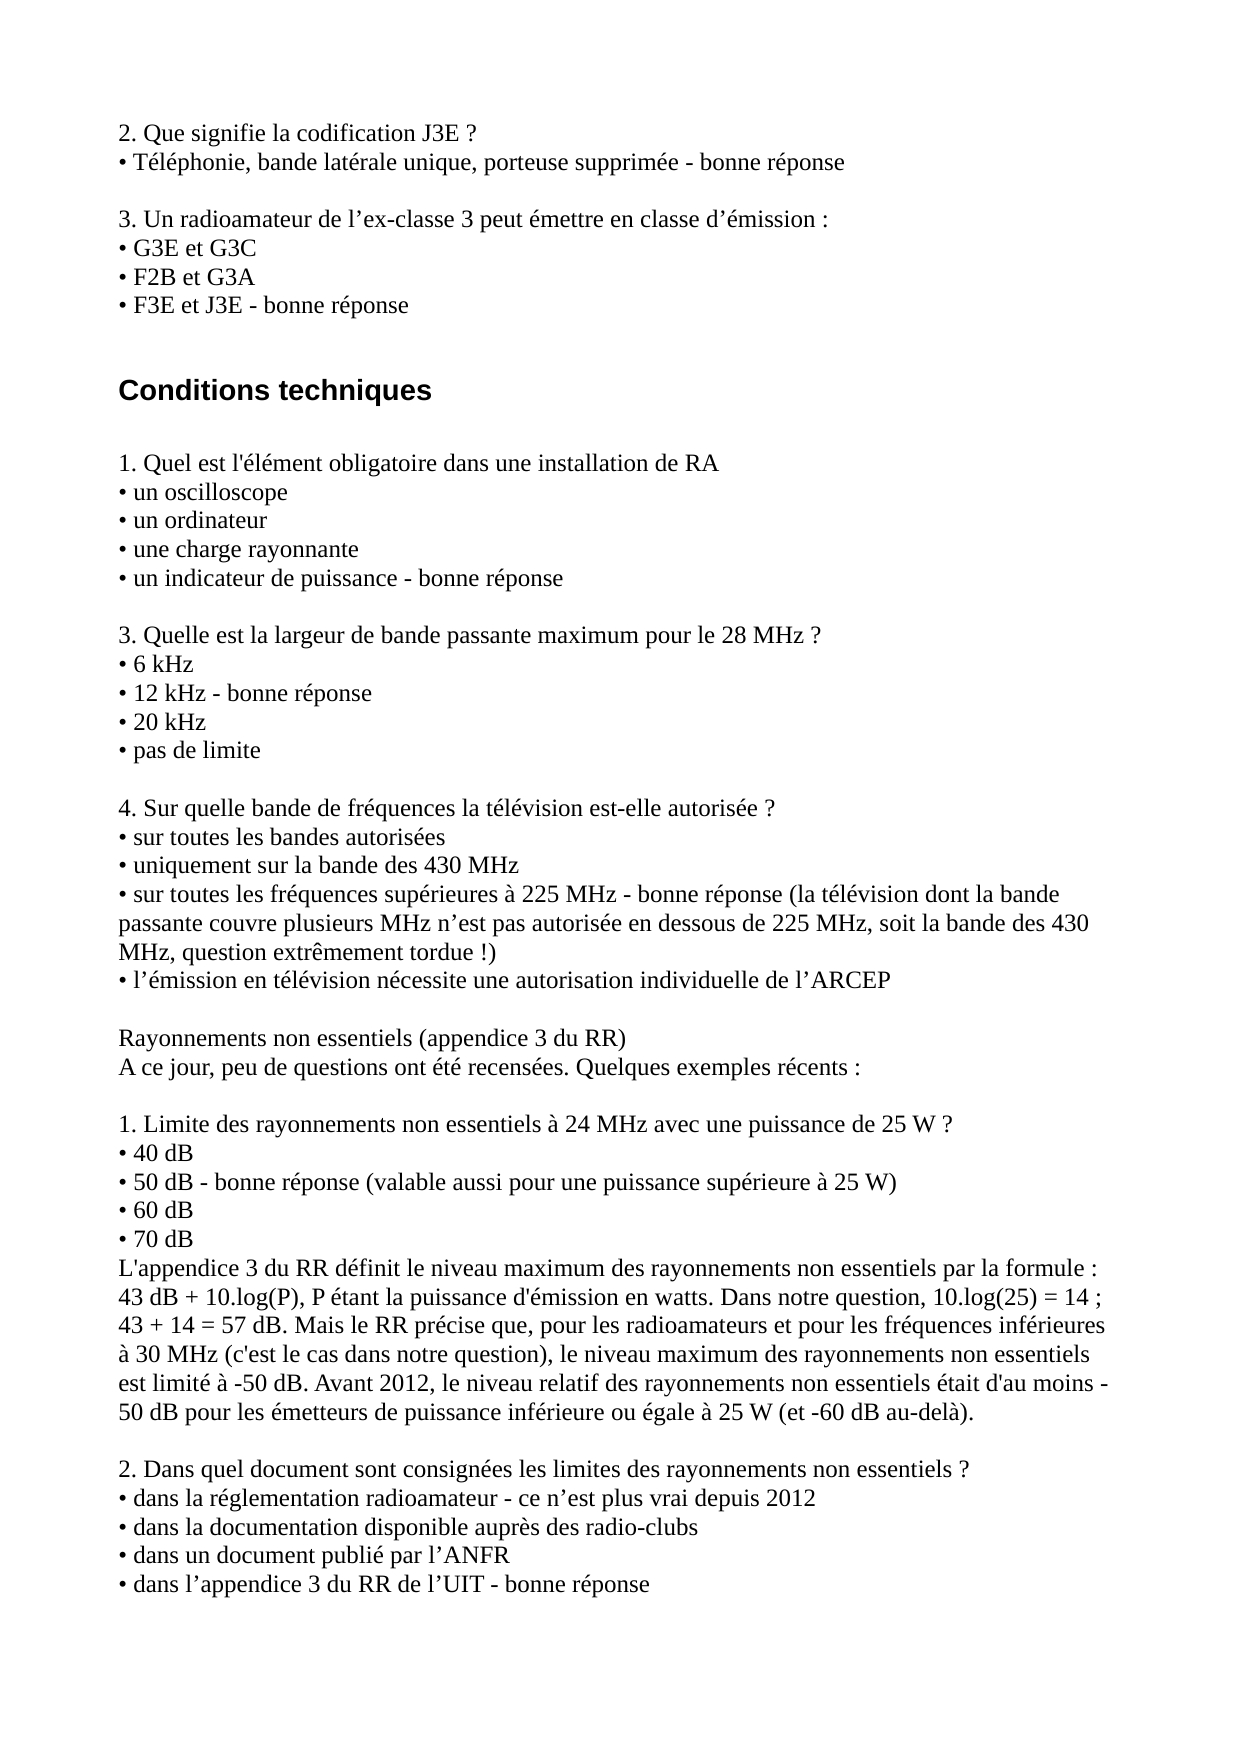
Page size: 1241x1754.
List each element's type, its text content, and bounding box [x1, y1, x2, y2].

text • 60 dB [118, 1195, 1122, 1224]
text Rayonnements non essentiels (appendice 3 du RR) [118, 1023, 1122, 1052]
text 1. Quel est l'élément obligatoire dans une installation de RA [118, 448, 1122, 477]
text • pas de limite [118, 735, 1122, 764]
text • dans la réglementation radioamateur - ce n’est plus vrai depuis 2012 [118, 1483, 1122, 1512]
text 3. Quelle est la largeur de bande passante maximum pour le 28 MHz ? [118, 620, 1122, 649]
text • 50 dB - bonne réponse (valable aussi pour une puissance supérieure à 25 W) [118, 1167, 1122, 1195]
text • 40 dB [118, 1138, 1122, 1167]
text A ce jour, peu de questions ont été recensées. Quelques exemples récents : [118, 1052, 1122, 1080]
text • dans la documentation disponible auprès des radio-clubs [118, 1512, 1122, 1540]
text • G3E et G3C [118, 233, 1122, 262]
text • sur toutes les bandes autorisées [118, 822, 1122, 850]
text L'appendice 3 du RR définit le niveau maximum des rayonnements non essentiels par la formule : 43 dB + 10.log(P), P étant la puissance d'émission en watts. Dans notre question, 10.log(25) = 14 ; 43 + 14 = 57 dB. Mais le RR précise que, pour les radioamateurs et pour les fréquences inférieures à 30 MHz (c'est le cas dans notre question), le niveau maximum des rayonnements non essentiels est limité à -50 dB. Avant 2012, le niveau relatif des rayonnements non essentiels était d'au moins -50 dB pour les émetteurs de puissance inférieure ou égale à 25 W (et -60 dB au-delà). [118, 1253, 1122, 1425]
text • une charge rayonnante [118, 534, 1122, 563]
text • 6 kHz [118, 649, 1122, 678]
text • un indicateur de puissance - bonne réponse [118, 563, 1122, 592]
text • F2B et G3A [118, 262, 1122, 291]
text 3. Un radioamateur de l’ex-classe 3 peut émettre en classe d’émission : [118, 204, 1122, 233]
text • un oscilloscope [118, 477, 1122, 505]
text • 70 dB [118, 1224, 1122, 1253]
text • l’émission en télévision nécessite une autorisation individuelle de l’ARCEP [118, 965, 1122, 994]
text • sur toutes les fréquences supérieures à 225 MHz - bonne réponse (la télévision dont la bande passante couvre plusieurs MHz n’est pas autorisée en dessous de 225 MHz, soit la bande des 430 MHz, question extrêmement tordue !) [118, 879, 1122, 965]
text 2. Que signifie la codification J3E ? [118, 118, 1122, 147]
text • Téléphonie, bande latérale unique, porteuse supprimée - bonne réponse [118, 147, 1122, 176]
text • dans un document publié par l’ANFR [118, 1540, 1122, 1569]
text • dans l’appendice 3 du RR de l’UIT - bonne réponse [118, 1569, 1122, 1598]
text • F3E et J3E - bonne réponse [118, 291, 1122, 319]
text 1. Limite des rayonnements non essentiels à 24 MHz avec une puissance de 25 W ? [118, 1109, 1122, 1138]
text • un ordinateur [118, 505, 1122, 534]
text • 12 kHz - bonne réponse [118, 678, 1122, 707]
text 4. Sur quelle bande de fréquences la télévision est-elle autorisée ? [118, 793, 1122, 822]
text • uniquement sur la bande des 430 MHz [118, 850, 1122, 879]
text • 20 kHz [118, 707, 1122, 735]
subtitle Conditions techniques [118, 373, 1122, 407]
text 2. Dans quel document sont consignées les limites des rayonnements non essentiels ? [118, 1454, 1122, 1483]
